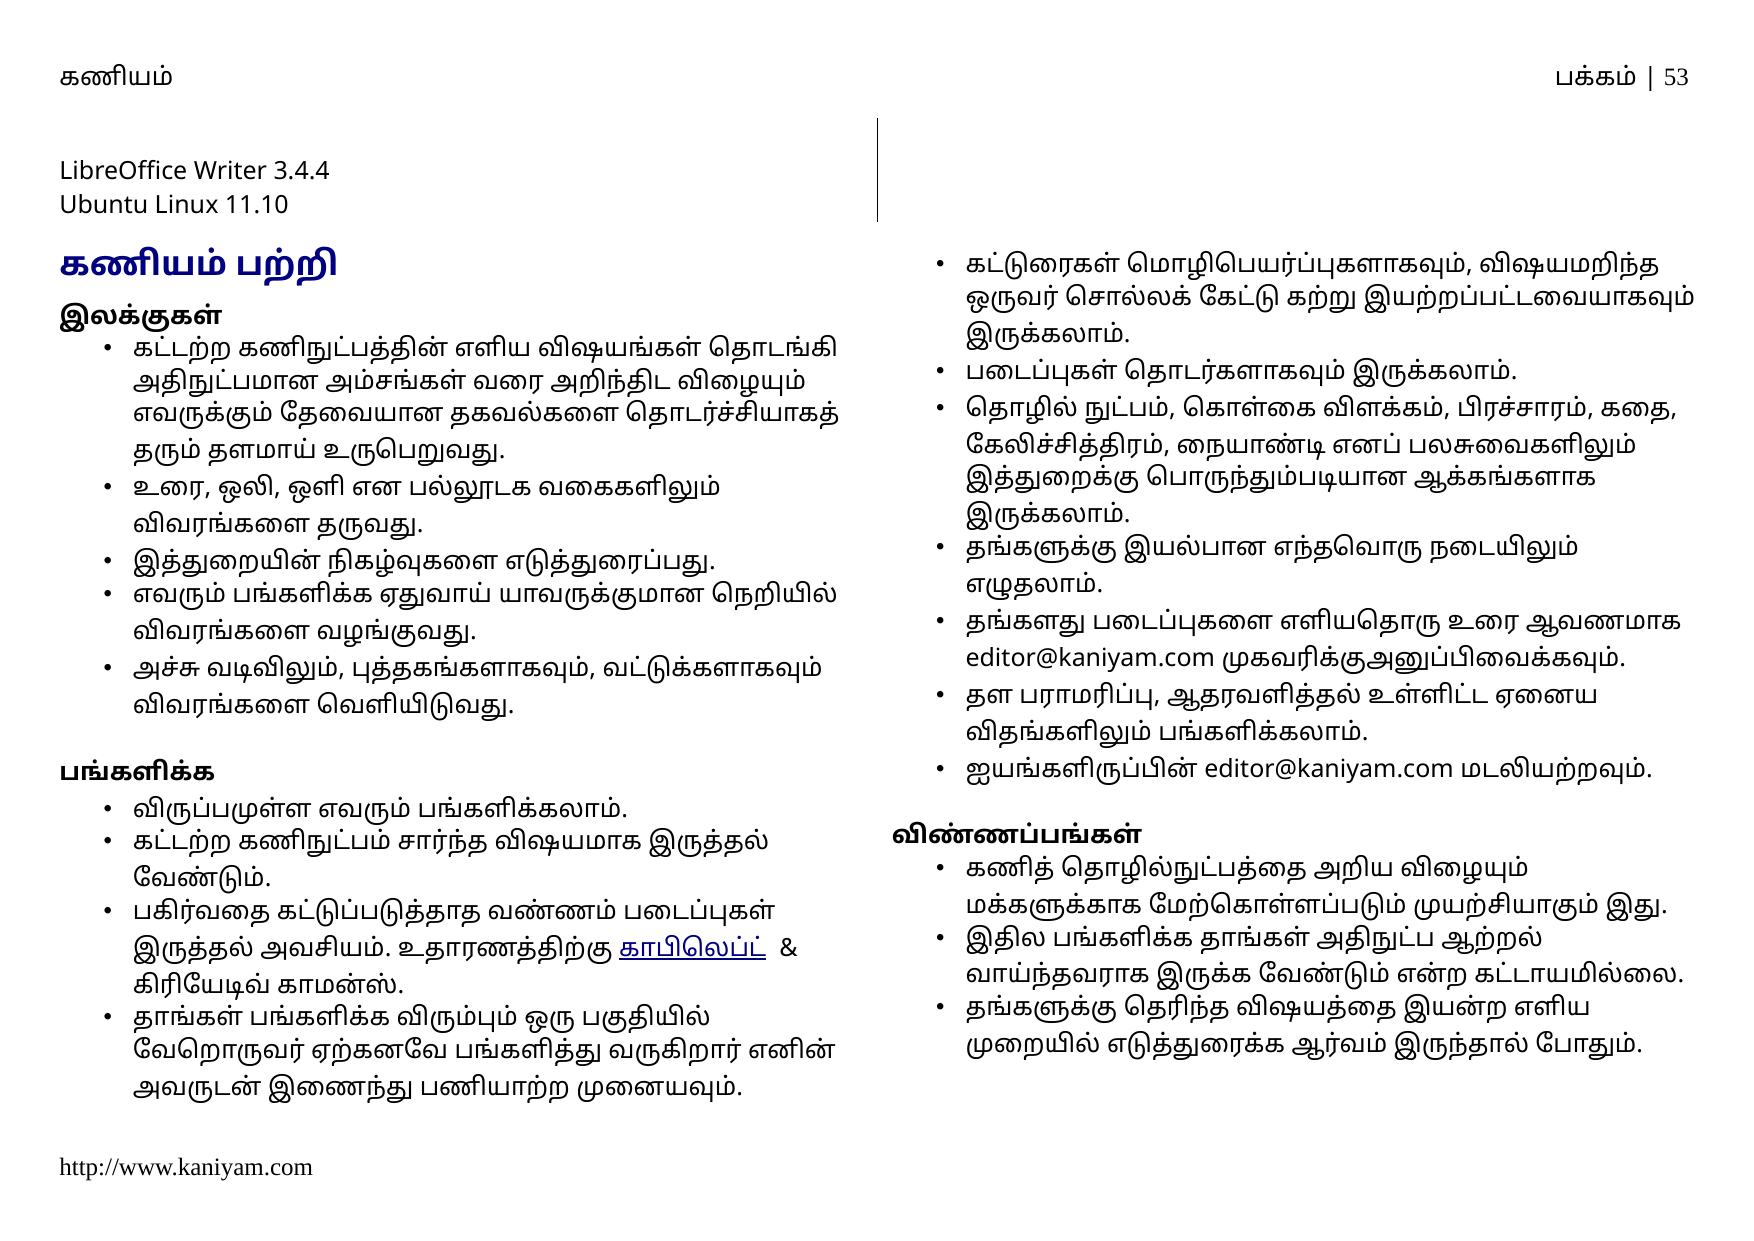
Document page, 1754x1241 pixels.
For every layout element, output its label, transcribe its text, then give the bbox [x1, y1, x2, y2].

list கட்டுரைகள் மொழிபெயர்ப்புகளாகவும், விஷயமறிந்த ஒருவர் சொல்லக் கேட்டு கற்று இயற்றப்பட்டவையாகவும் இருக்கலாம். [936, 246, 1695, 352]
list தொழில் நுட்பம், கொள்கை விளக்கம், பிரச்சாரம், கதை, கேலிச்சித்திரம், நையாண்டி எனப் பலசுவைகளிலும் இத்துறைக்கு பொருந்தும்படியான ஆக்கங்களாக இருக்கலாம். [936, 389, 1695, 533]
list கணித் தொழில்நுட்பத்தை அறிய விழையும் மக்களுக்காக மேற்கொள்ளப்படும் முயற்சியாகும் இது. [936, 854, 1695, 923]
list பகிர்வதை கட்டுப்படுத்தாத வண்ணம் படைப்புகள் இருத்தல் அவசியம். உதாரணத்திற்கு காபிலெப்ட் & கிரியேடிவ் காமன்ஸ். [103, 897, 862, 1003]
list இத்துறையின் நிகழ்வுகளை எடுத்துரைப்பது. [103, 543, 862, 580]
subtitle கணியம் பற்றி [59, 246, 862, 289]
list தங்களுக்கு இயல்பான எந்தவொரு நடையிலும் எழுதலாம். [936, 533, 1695, 602]
list அச்சு வடிவிலும், புத்தகங்களாகவும், வட்டுக்களாகவும் விவரங்களை வெளியிடுவது. [103, 649, 862, 723]
text பங்களிக்க [59, 758, 862, 790]
text Ubuntu Linux 11.10 [59, 187, 862, 221]
list உரை, ஒலி, ஒளி என பல்லூடக வகைகளிலும் விவரங்களை தருவது. [103, 469, 862, 543]
text இலக்குகள் [59, 302, 862, 334]
list தாங்கள் பங்களிக்க விரும்பும் ஒரு பகுதியில் வேறொருவர் ஏற்கனவே பங்களித்து வருகிறார் எனின் அவருடன் இணைந்து பணியாற்ற முனையவும். [103, 1003, 862, 1106]
list தங்களுக்கு தெரிந்த விஷயத்தை இயன்ற எளிய முறையில் எடுத்துரைக்க ஆர்வம் இருந்தால் போதும். [936, 993, 1695, 1063]
list கட்டற்ற கணிநுட்பத்தின் எளிய விஷயங்கள் தொடங்கி அதிநுட்பமான அம்சங்கள் வரை அறிந்திட விழையும் எவருக்கும் தேவையான தகவல்களை தொடர்ச்சியாகத் தரும் தளமாய் உருபெறுவது. [103, 334, 862, 469]
list எவரும் பங்களிக்க ஏதுவாய் யாவருக்குமான நெறியில் விவரங்களை வழங்குவது. [103, 580, 862, 649]
list விருப்பமுள்ள எவரும் பங்களிக்கலாம். [103, 790, 862, 827]
text LibreOffice Writer 3.4.4 [59, 153, 862, 187]
list இதில பங்களிக்க தாங்கள் அதிநுட்ப ஆற்றல் வாய்ந்தவராக இருக்க வேண்டும் என்ற கட்டாயமில்லை. [936, 923, 1695, 993]
list ஐயங்களிருப்பின் editor@kaniyam.com மடலியற்றவும். [936, 750, 1695, 787]
list கட்டற்ற கணிநுட்பம் சார்ந்த விஷயமாக இருத்தல் வேண்டும். [103, 827, 862, 897]
list படைப்புகள் தொடர்களாகவும் இருக்கலாம். [936, 352, 1695, 389]
list தள பராமரிப்பு, ஆதரவளித்தல் உள்ளிட்ட ஏனைய விதங்களிலும் பங்களிக்கலாம். [936, 676, 1695, 750]
list தங்களது படைப்புகளை எளியதொரு உரை ஆவணமாக editor@kaniyam.com முகவரிக்குஅனுப்பிவைக்கவும். [936, 602, 1695, 676]
text விண்ணப்பங்கள் [892, 821, 1695, 854]
